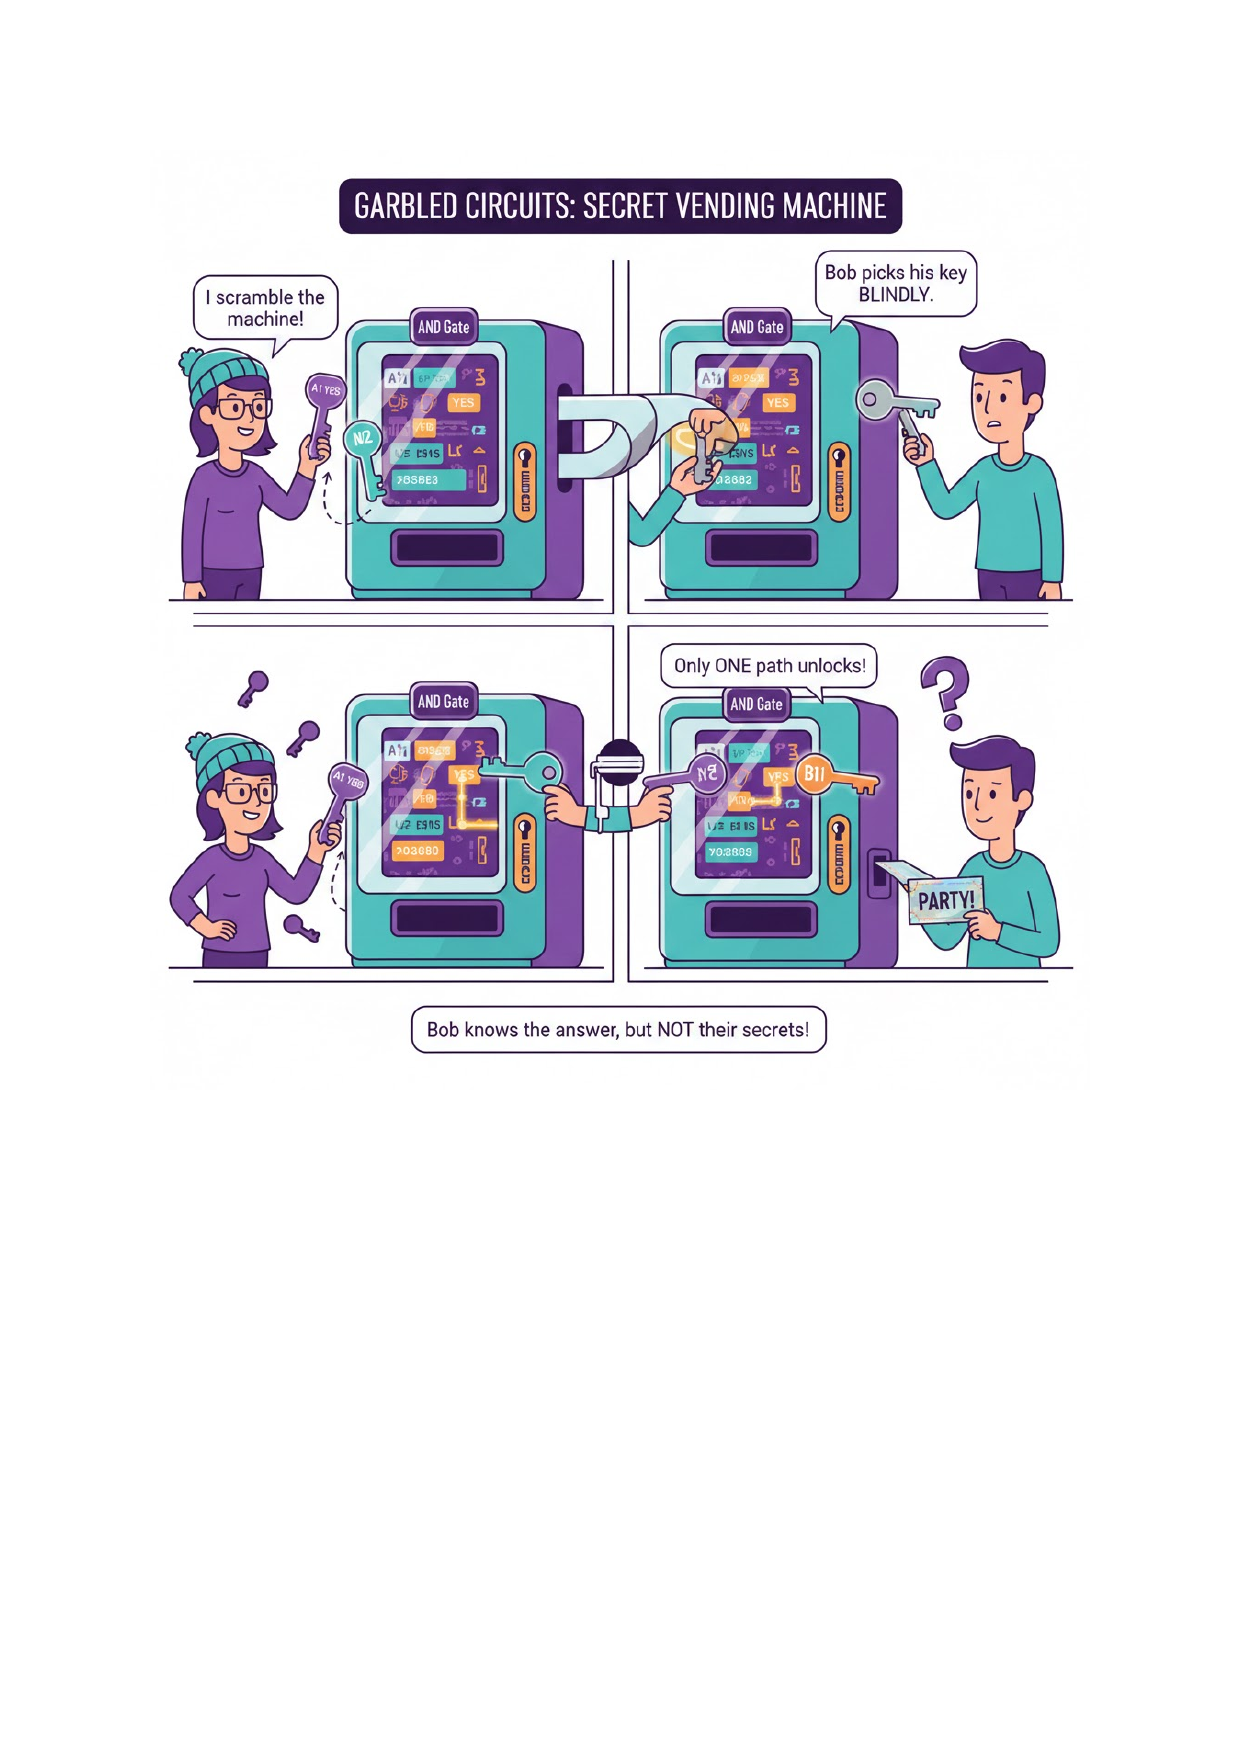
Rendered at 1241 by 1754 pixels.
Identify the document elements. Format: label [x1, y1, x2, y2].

picture [150, 150, 1091, 1090]
